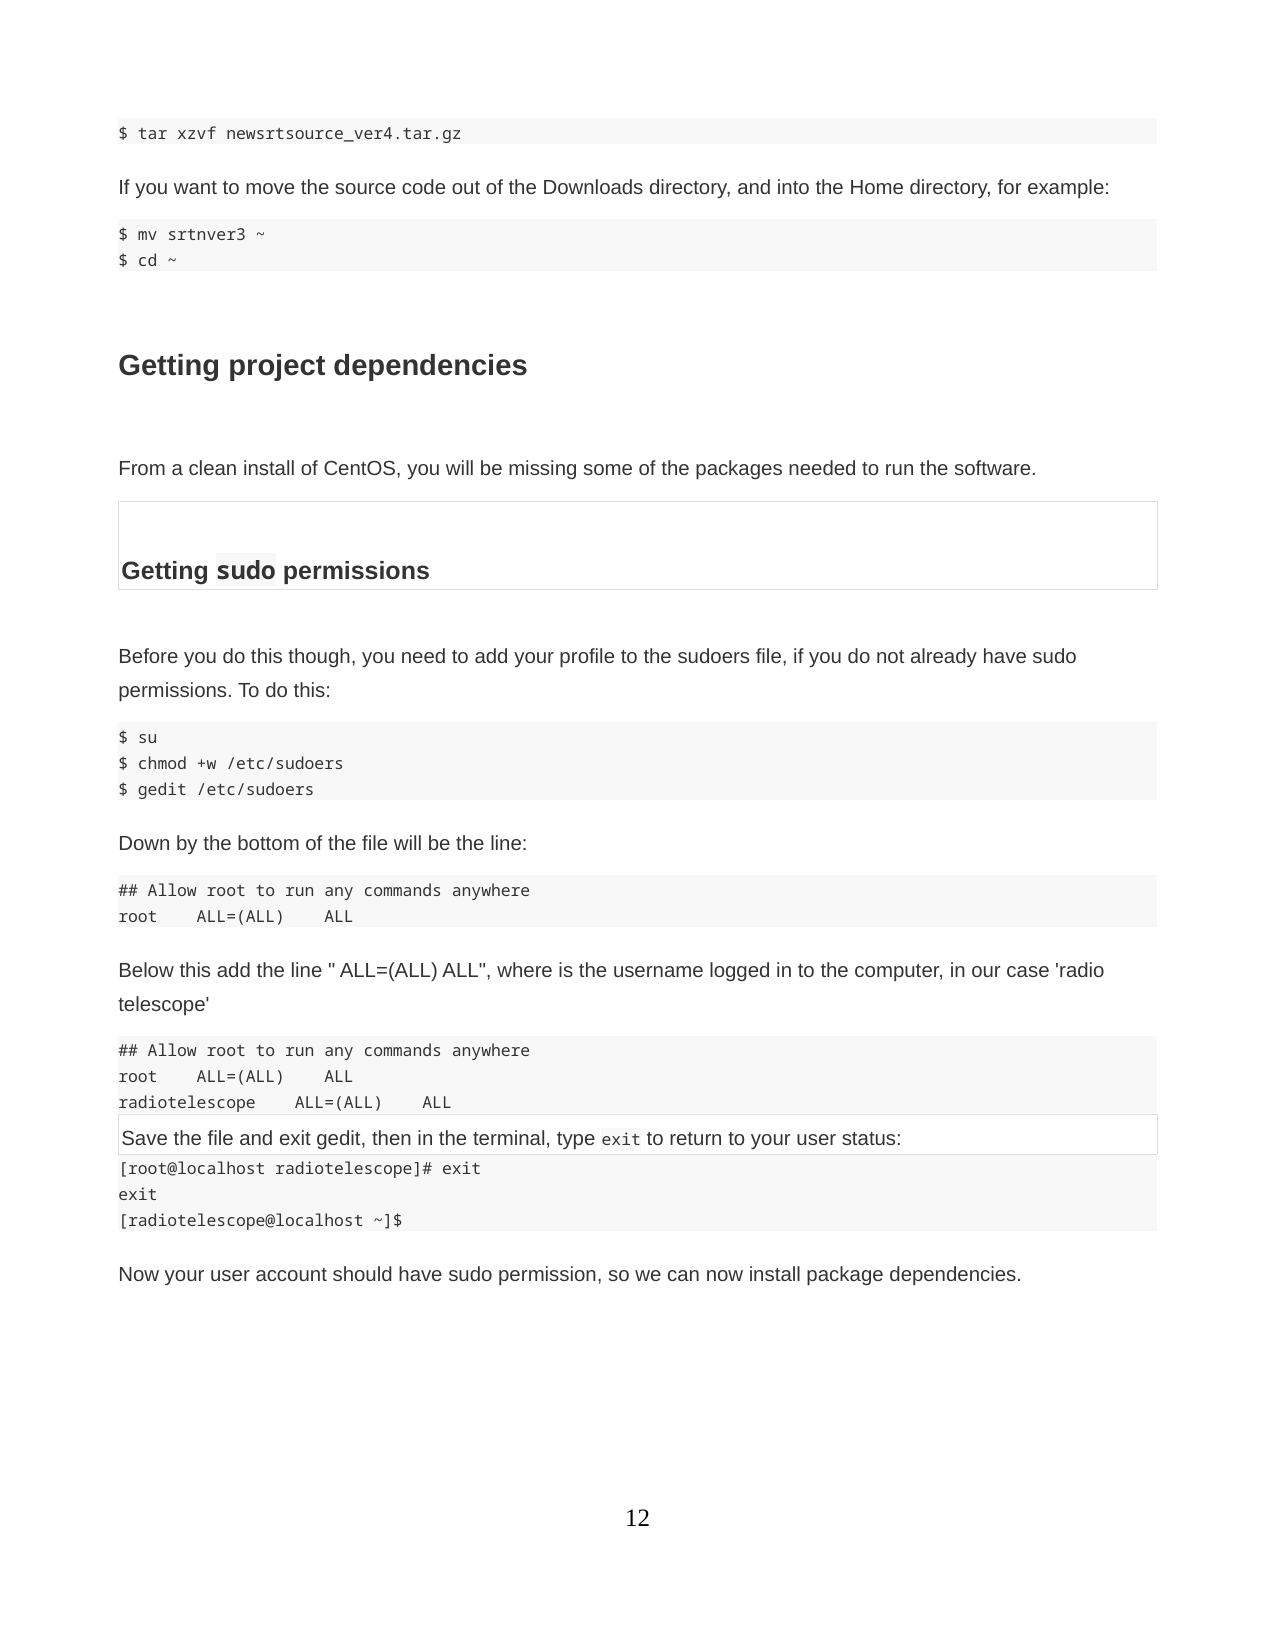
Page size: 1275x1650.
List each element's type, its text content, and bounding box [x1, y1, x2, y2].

subtitle Getting sudo permissions [119, 549, 1157, 589]
text $ chmod +w /etc/sudoers [118, 748, 1157, 774]
text ## Allow root to run any commands anywhere [118, 875, 1157, 901]
text $ tar xzvf newsrtsource_ver4.tar.gz [118, 118, 1157, 144]
text [root@localhost radiotelescope]# exit [118, 1155, 1157, 1179]
text Save the file and exit gedit, then in the terminal, type exit to return to your user status: [119, 1115, 1157, 1154]
text $ gedit /etc/sudoers [118, 774, 1157, 800]
text root ALL=(ALL) ALL [118, 901, 1157, 927]
text If you want to move the source code out of the Downloads directory, and into the Home directory, for example: [118, 164, 1157, 198]
text $ su [118, 722, 1157, 748]
text exit [118, 1179, 1157, 1206]
text radiotelescope ALL=(ALL) ALL [118, 1088, 1157, 1113]
text [radiotelescope@localhost ~]$ [118, 1206, 1157, 1231]
subtitle Getting project dependencies [118, 348, 1157, 382]
text $ mv srtnver3 ~ [118, 219, 1157, 245]
text Before you do this though, you need to add your profile to the sudoers file, if you do not already have sudo permissions. To do this: [118, 634, 1157, 702]
text Now your user account should have sudo permission, so we can now install package dependencies. [118, 1252, 1157, 1286]
text Down by the bottom of the file will be the line: [118, 820, 1157, 854]
text ## Allow root to run any commands anywhere [118, 1036, 1157, 1062]
text From a clean install of CentOS, you will be missing some of the packages needed to run the software. [118, 446, 1157, 480]
text Below this add the line " ALL=(ALL) ALL", where is the username logged in to the computer, in our case 'radio telescope' [118, 947, 1157, 1015]
text root ALL=(ALL) ALL [118, 1062, 1157, 1088]
text $ cd ~ [118, 245, 1157, 271]
